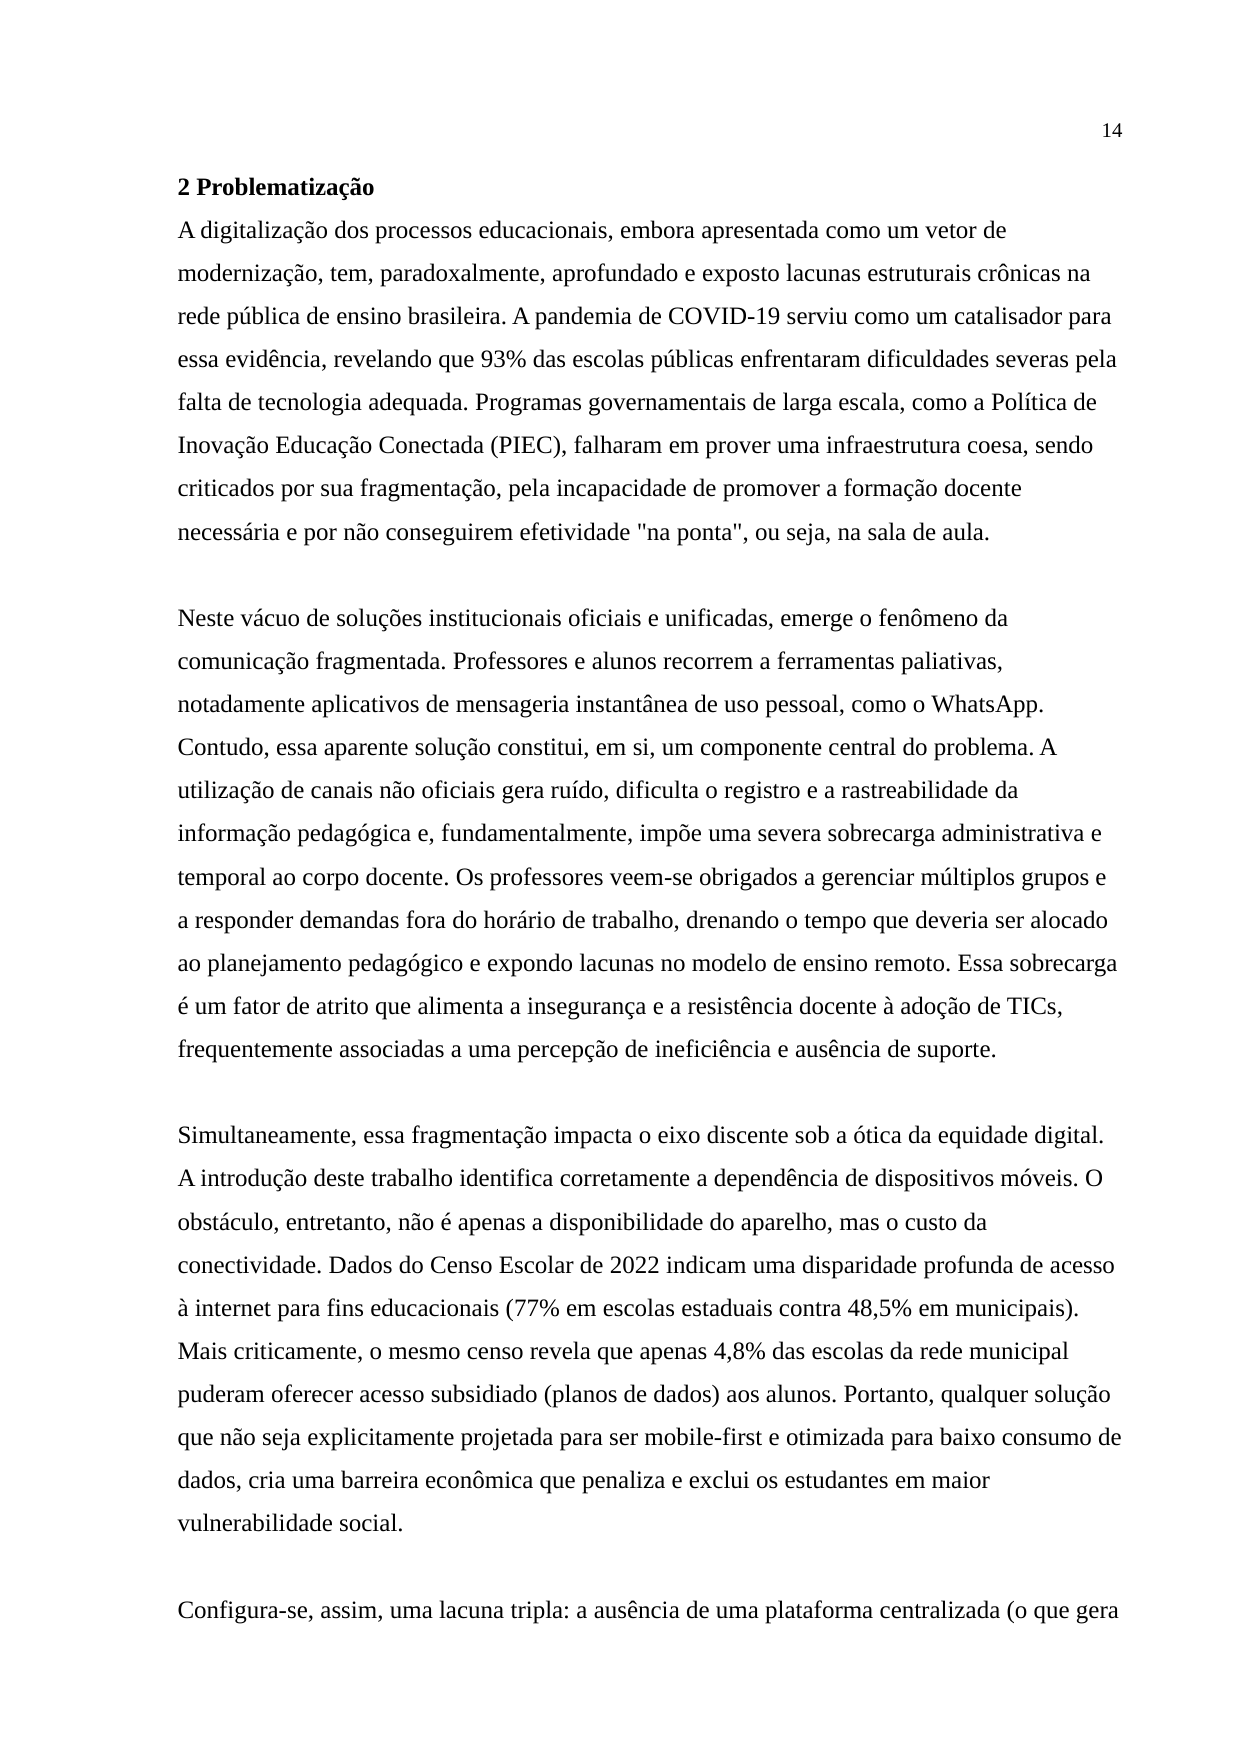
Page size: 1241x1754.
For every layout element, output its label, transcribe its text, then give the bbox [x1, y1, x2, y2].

text Simultaneamente, essa fragmentação impacta o eixo discente sob a ótica da equidade digital. A introdução deste trabalho identifica corretamente a dependência de dispositivos móveis. O obstáculo, entretanto, não é apenas a disponibilidade do aparelho, mas o custo da conectividade. Dados do Censo Escolar de 2022 indicam uma disparidade profunda de acesso à internet para fins educacionais (77% em escolas estaduais contra 48,5% em municipais). Mais criticamente, o mesmo censo revela que apenas 4,8% das escolas da rede municipal puderam oferecer acesso subsidiado (planos de dados) aos alunos. Portanto, qualquer solução que não seja explicitamente projetada para ser mobile-first e otimizada para baixo consumo de dados, cria uma barreira econômica que penaliza e exclui os estudantes em maior vulnerabilidade social. [177, 1120, 1122, 1537]
text Neste vácuo de soluções institucionais oficiais e unificadas, emerge o fenômeno da comunicação fragmentada. Professores e alunos recorrem a ferramentas paliativas, notadamente aplicativos de mensageria instantânea de uso pessoal, como o WhatsApp. Contudo, essa aparente solução constitui, em si, um componente central do problema. A utilização de canais não oficiais gera ruído, dificulta o registro e a rastreabilidade da informação pedagógica e, fundamentalmente, impõe uma severa sobrecarga administrativa e temporal ao corpo docente. Os professores veem-se obrigados a gerenciar múltiplos grupos e a responder demandas fora do horário de trabalho, drenando o tempo que deveria ser alocado ao planejamento pedagógico e expondo lacunas no modelo de ensino remoto. Essa sobrecarga é um fator de atrito que alimenta a insegurança e a resistência docente à adoção de TICs, frequentemente associadas a uma percepção de ineficiência e ausência de suporte. [177, 603, 1122, 1063]
text Configura-se, assim, uma lacuna tripla: a ausência de uma plataforma centralizada (o que gera [177, 1595, 1122, 1623]
text 2 Problematização [177, 172, 1122, 200]
text A digitalização dos processos educacionais, embora apresentada como um vetor de modernização, tem, paradoxalmente, aprofundado e exposto lacunas estruturais crônicas na rede pública de ensino brasileira. A pandemia de COVID-19 serviu como um catalisador para essa evidência, revelando que 93% das escolas públicas enfrentaram dificuldades severas pela falta de tecnologia adequada. Programas governamentais de larga escala, como a Política de Inovação Educação Conectada (PIEC), falharam em prover uma infraestrutura coesa, sendo criticados por sua fragmentação, pela incapacidade de promover a formação docente necessária e por não conseguirem efetividade "na ponta", ou seja, na sala de aula. [177, 215, 1122, 545]
